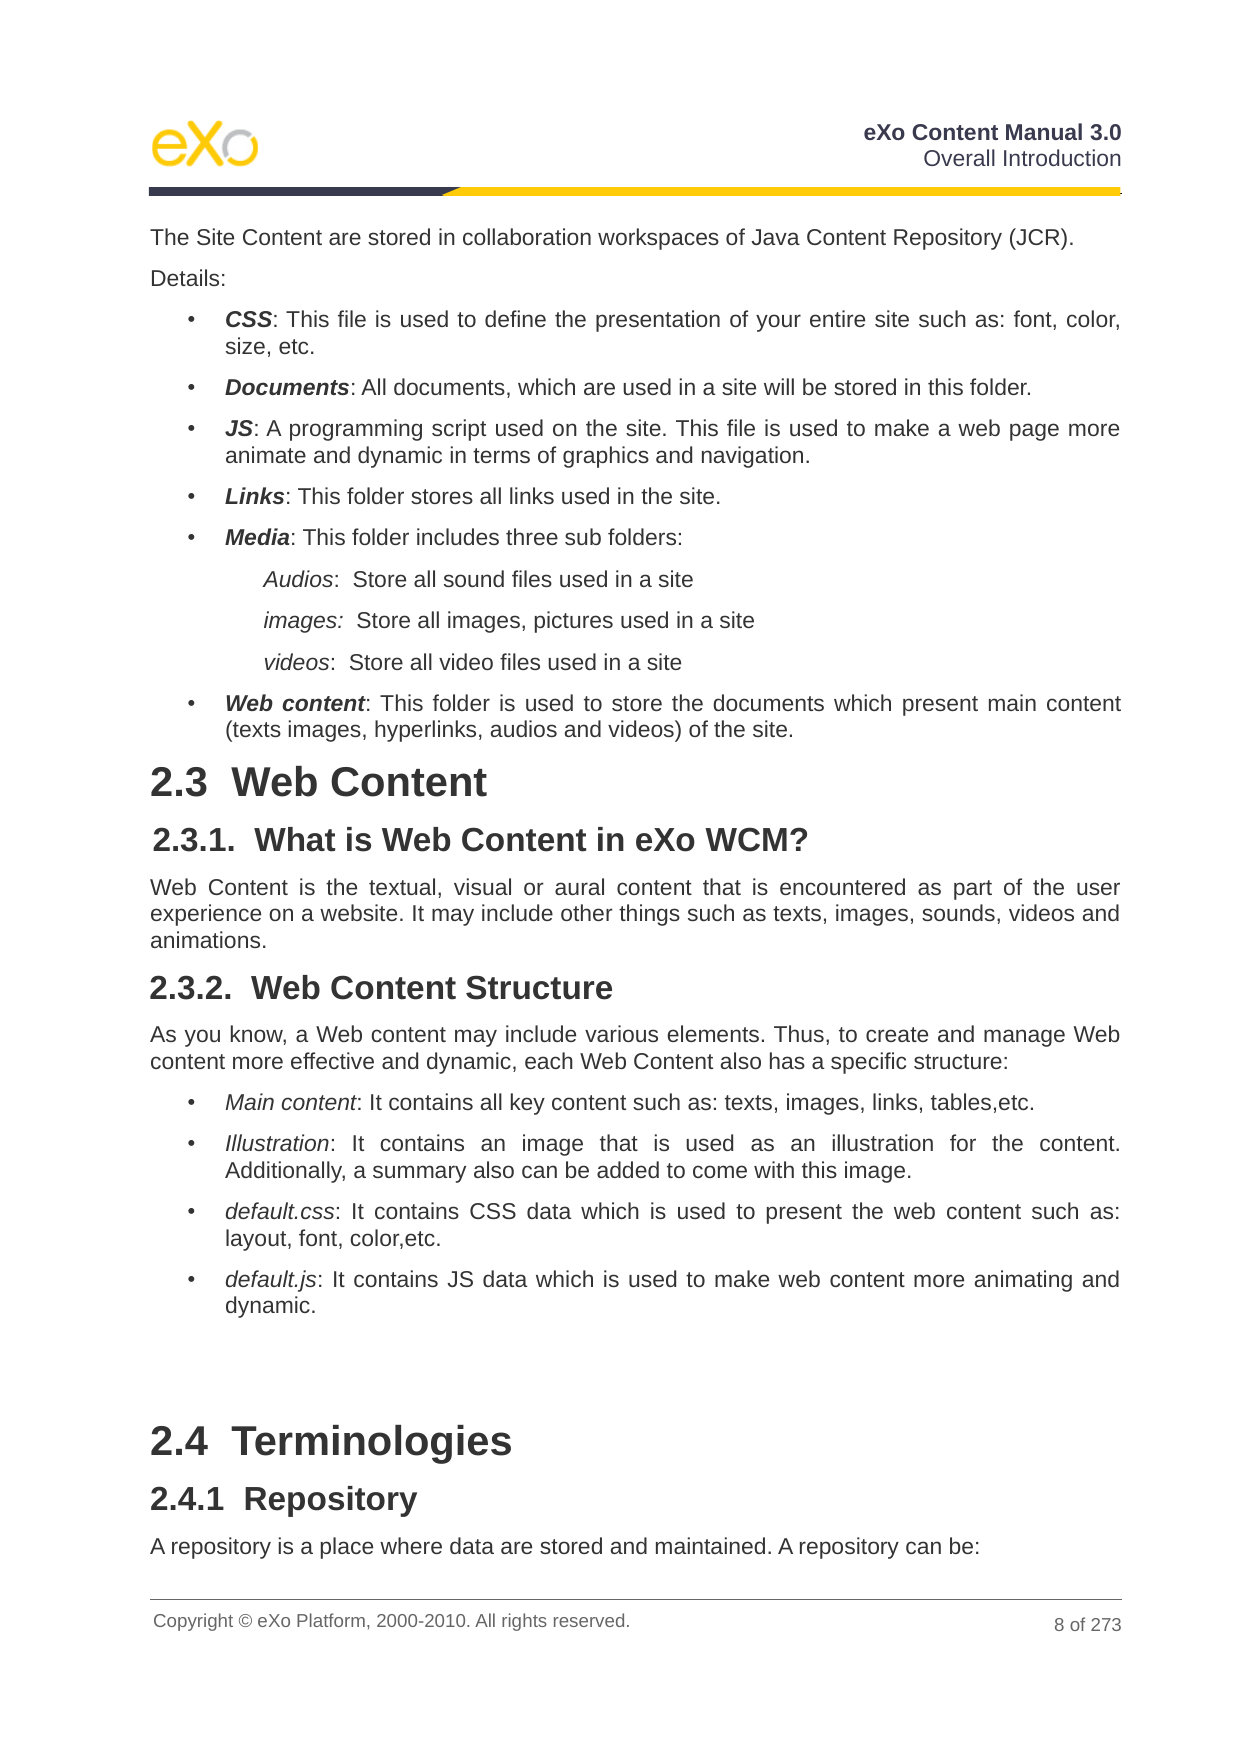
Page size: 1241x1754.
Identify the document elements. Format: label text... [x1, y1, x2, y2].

subtitle Terminologies [150, 1416, 1122, 1464]
subtitle Web Content Structure [149, 968, 1122, 1006]
picture [148, 187, 1121, 196]
list Web content: This folder is used to store the documents which present main content (texts images, hyperlinks, audios and videos) of the site. [187, 690, 1122, 742]
list JS: A programming script used on the site. This file is used to make a web page more animate and dynamic in terms of graphics and navigation. [187, 415, 1122, 468]
text Details: [150, 265, 1122, 291]
list videos: Store all video files used in a site [226, 648, 1122, 675]
list Main content: It contains all key content such as: texts, images, links, tables,etc. [187, 1089, 1122, 1115]
subtitle Repository [150, 1479, 1122, 1518]
list Links: This folder stores all links used in the site. [187, 483, 1122, 509]
text A repository is a place where data are stored and maintained. A repository can be: [150, 1533, 1122, 1559]
list Documents: All documents, which are used in a site will be stored in this folder. [187, 374, 1122, 400]
text The Site Content are stored in collaboration workspaces of Java Content Repository (JCR). [150, 223, 1122, 250]
subtitle What is Web Content in eXo WCM? [152, 820, 1122, 859]
list CSS: This file is used to define the presentation of your entire site such as: font, color, size, etc. [187, 306, 1122, 359]
list images: Store all images, pictures used in a site [226, 607, 1122, 633]
list default.js: It contains JS data which is used to make web content more animating and dynamic. [187, 1266, 1122, 1318]
list Audios: Store all sound files used in a site [226, 566, 1122, 592]
picture [152, 120, 259, 167]
list Illustration: It contains an image that is used as an illustration for the content. Additionally, a summary also can be added to come with this image. [187, 1130, 1122, 1183]
subtitle Web Content [150, 757, 1122, 805]
text As you know, a Web content may include various elements. Thus, to create and manage Web content more effective and dynamic, each Web Content also has a specific structure: [150, 1021, 1122, 1074]
list Media: This folder includes three sub folders: [187, 524, 1122, 551]
list default.css: It contains CSS data which is used to present the web content such as: layout, font, color,etc. [187, 1198, 1122, 1251]
text Web Content is the textual, visual or aural content that is encountered as part of the user experience on a website. It may include other things such as texts, images, sounds, videos and animations. [150, 874, 1122, 953]
